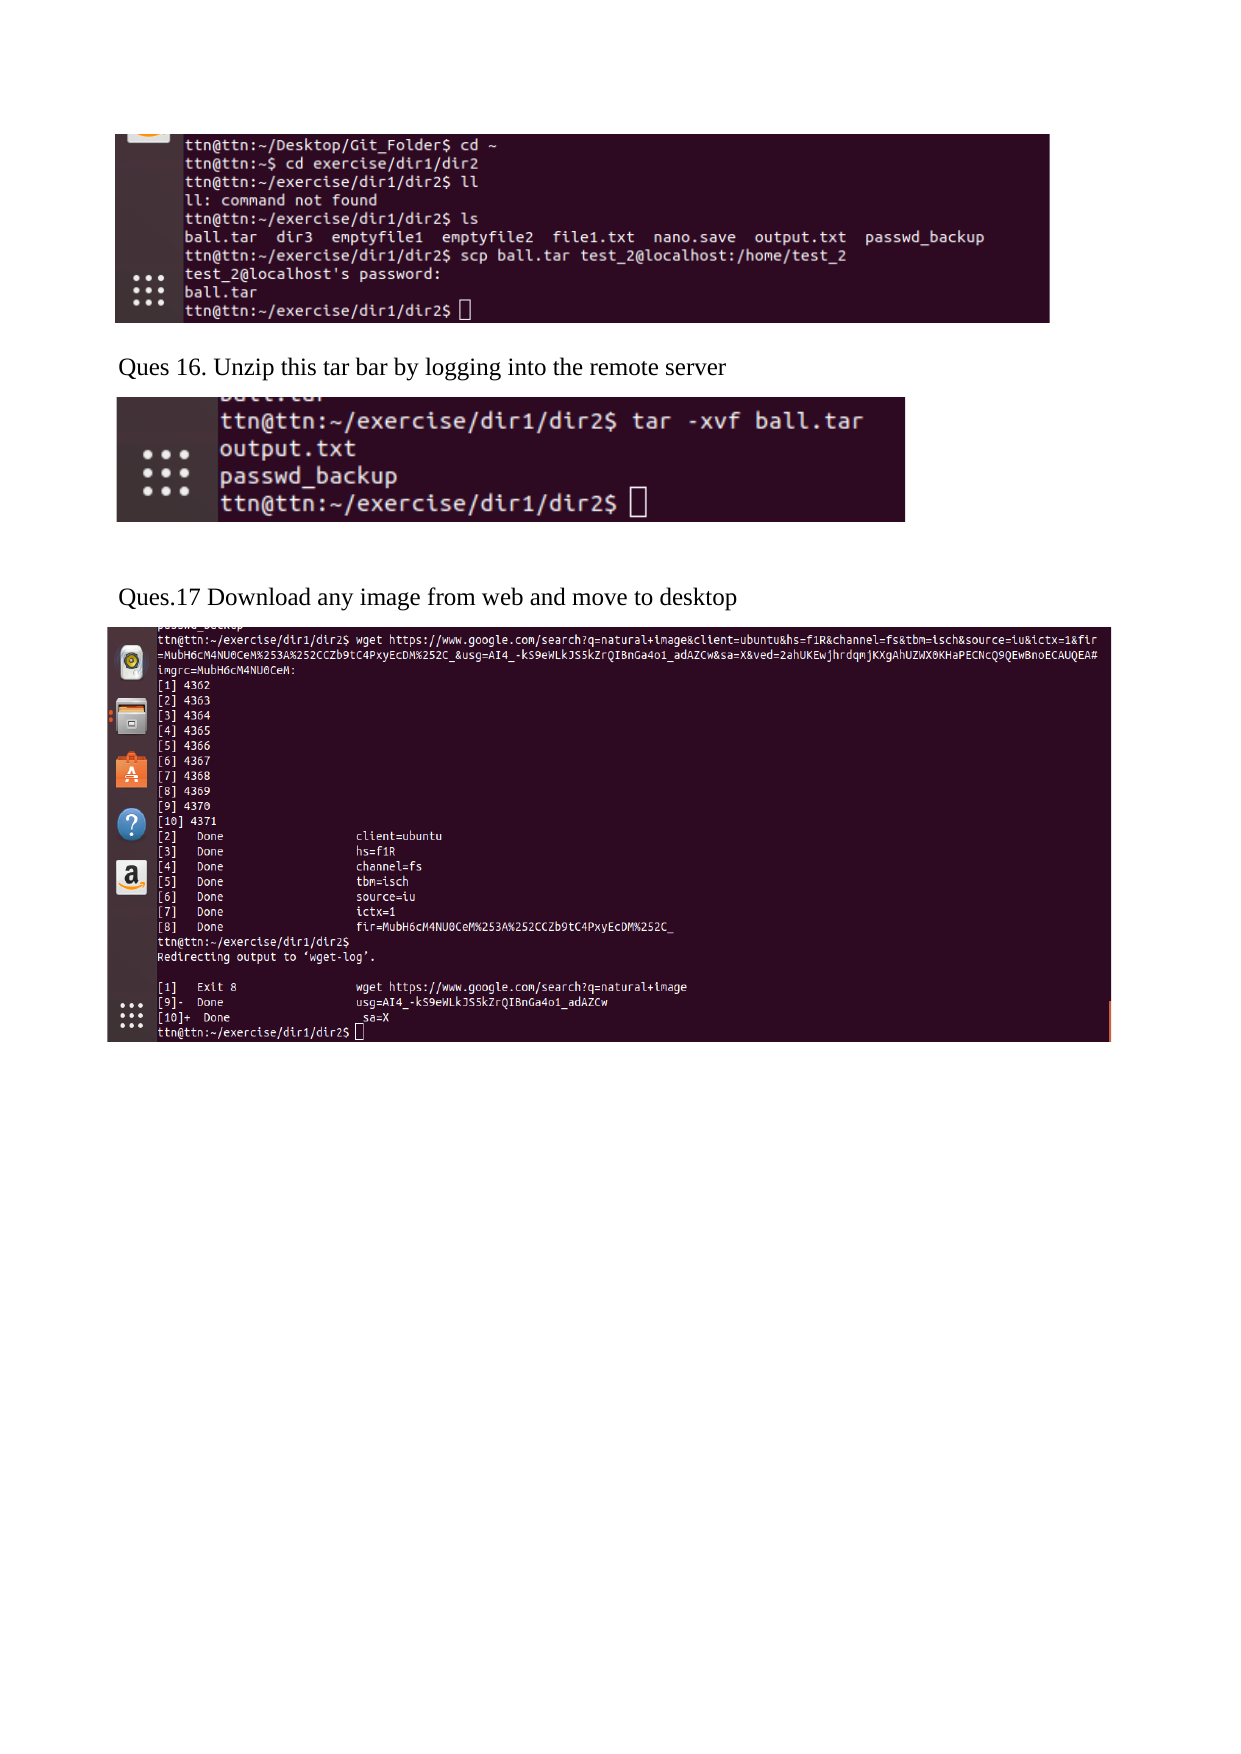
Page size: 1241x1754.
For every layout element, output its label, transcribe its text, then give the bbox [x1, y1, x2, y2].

picture [107, 627, 1112, 1042]
text Ques.17 Download any image from web and move to desktop [118, 582, 1122, 611]
text Ques 16. Unzip this tar bar by logging into the remote server [118, 352, 1122, 381]
